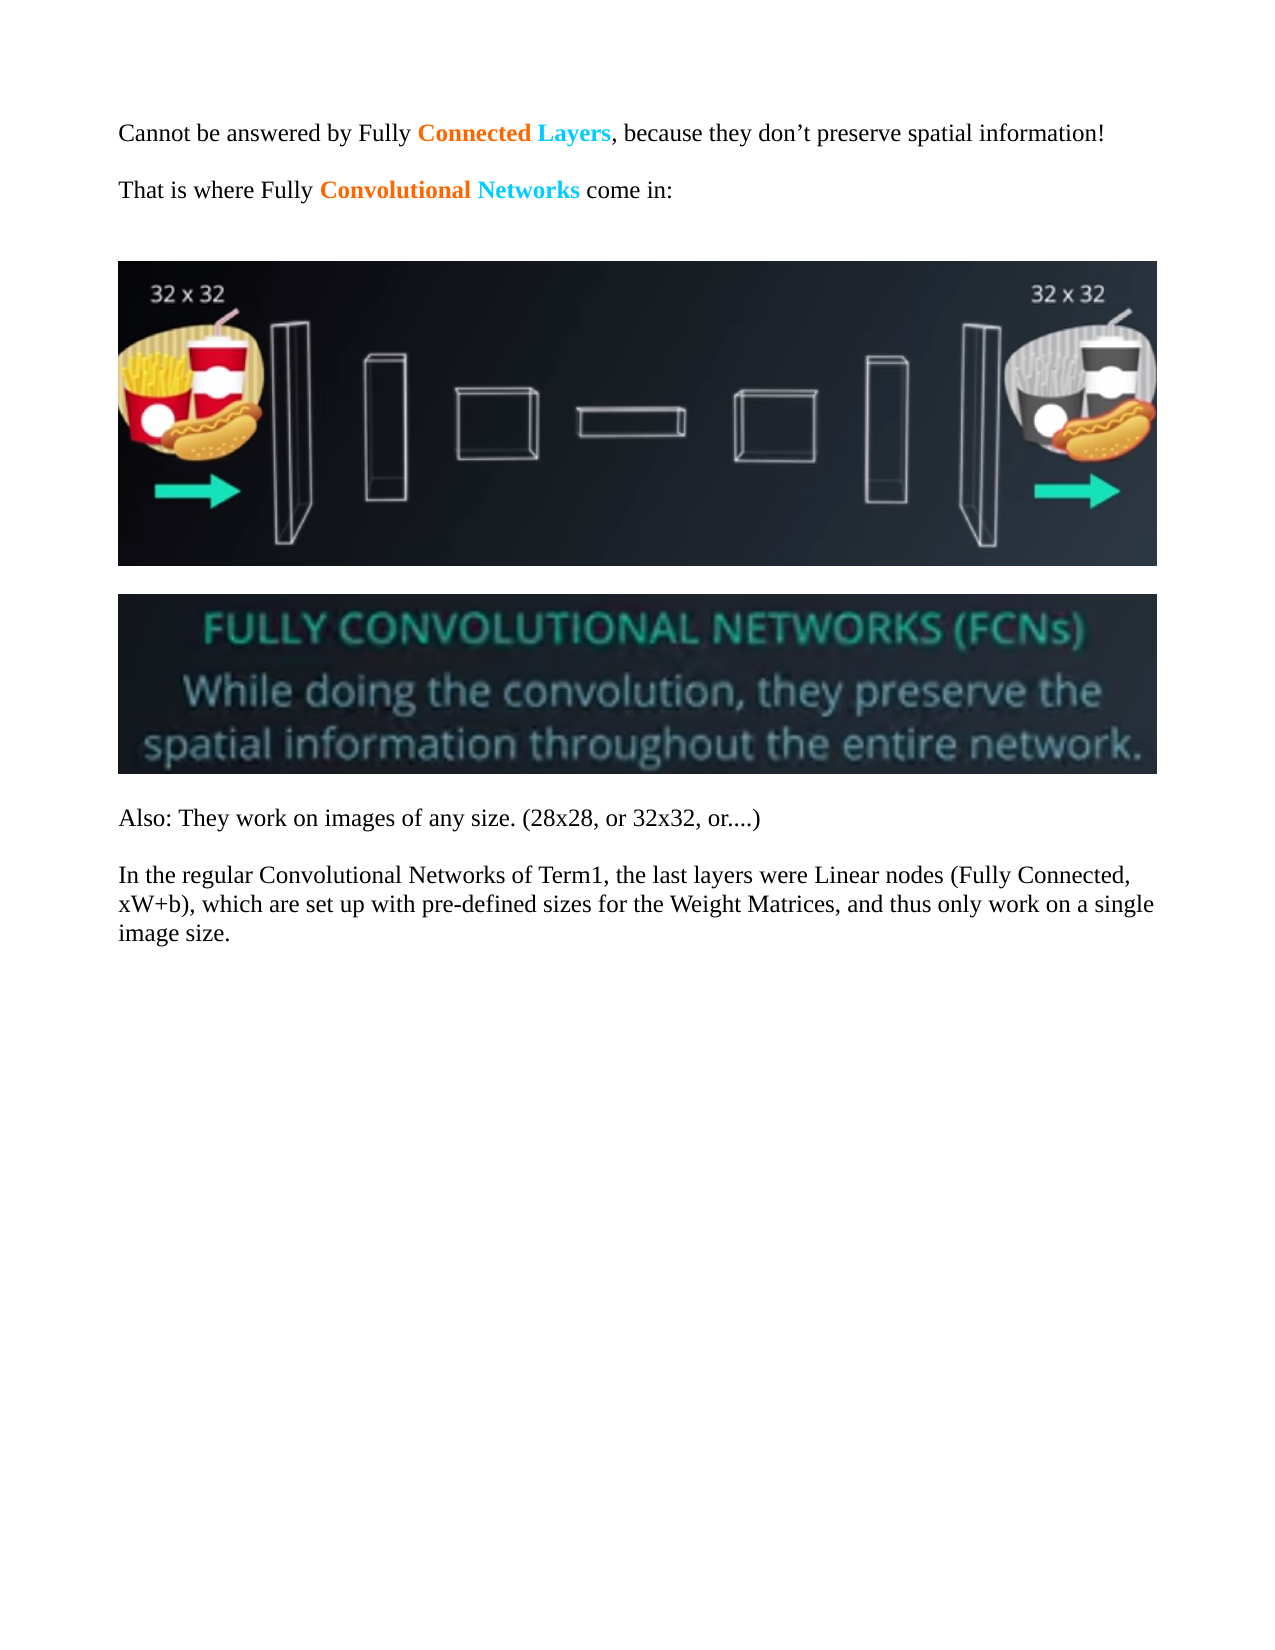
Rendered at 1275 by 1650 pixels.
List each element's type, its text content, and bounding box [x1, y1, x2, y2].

picture [118, 594, 1157, 774]
text Also: They work on images of any size. (28x28, or 32x32, or....) [118, 803, 1157, 832]
text In the regular Convolutional Networks of Term1, the last layers were Linear nodes (Fully Connected, xW+b), which are set up with pre-defined sizes for the Weight Matrices, and thus only work on a single image size. [118, 860, 1157, 947]
picture [118, 261, 1157, 566]
text That is where Fully Convolutional Networks come in: [118, 176, 1157, 204]
text Cannot be answered by Fully Connected Layers, because they don’t preserve spatial information! [118, 118, 1157, 147]
